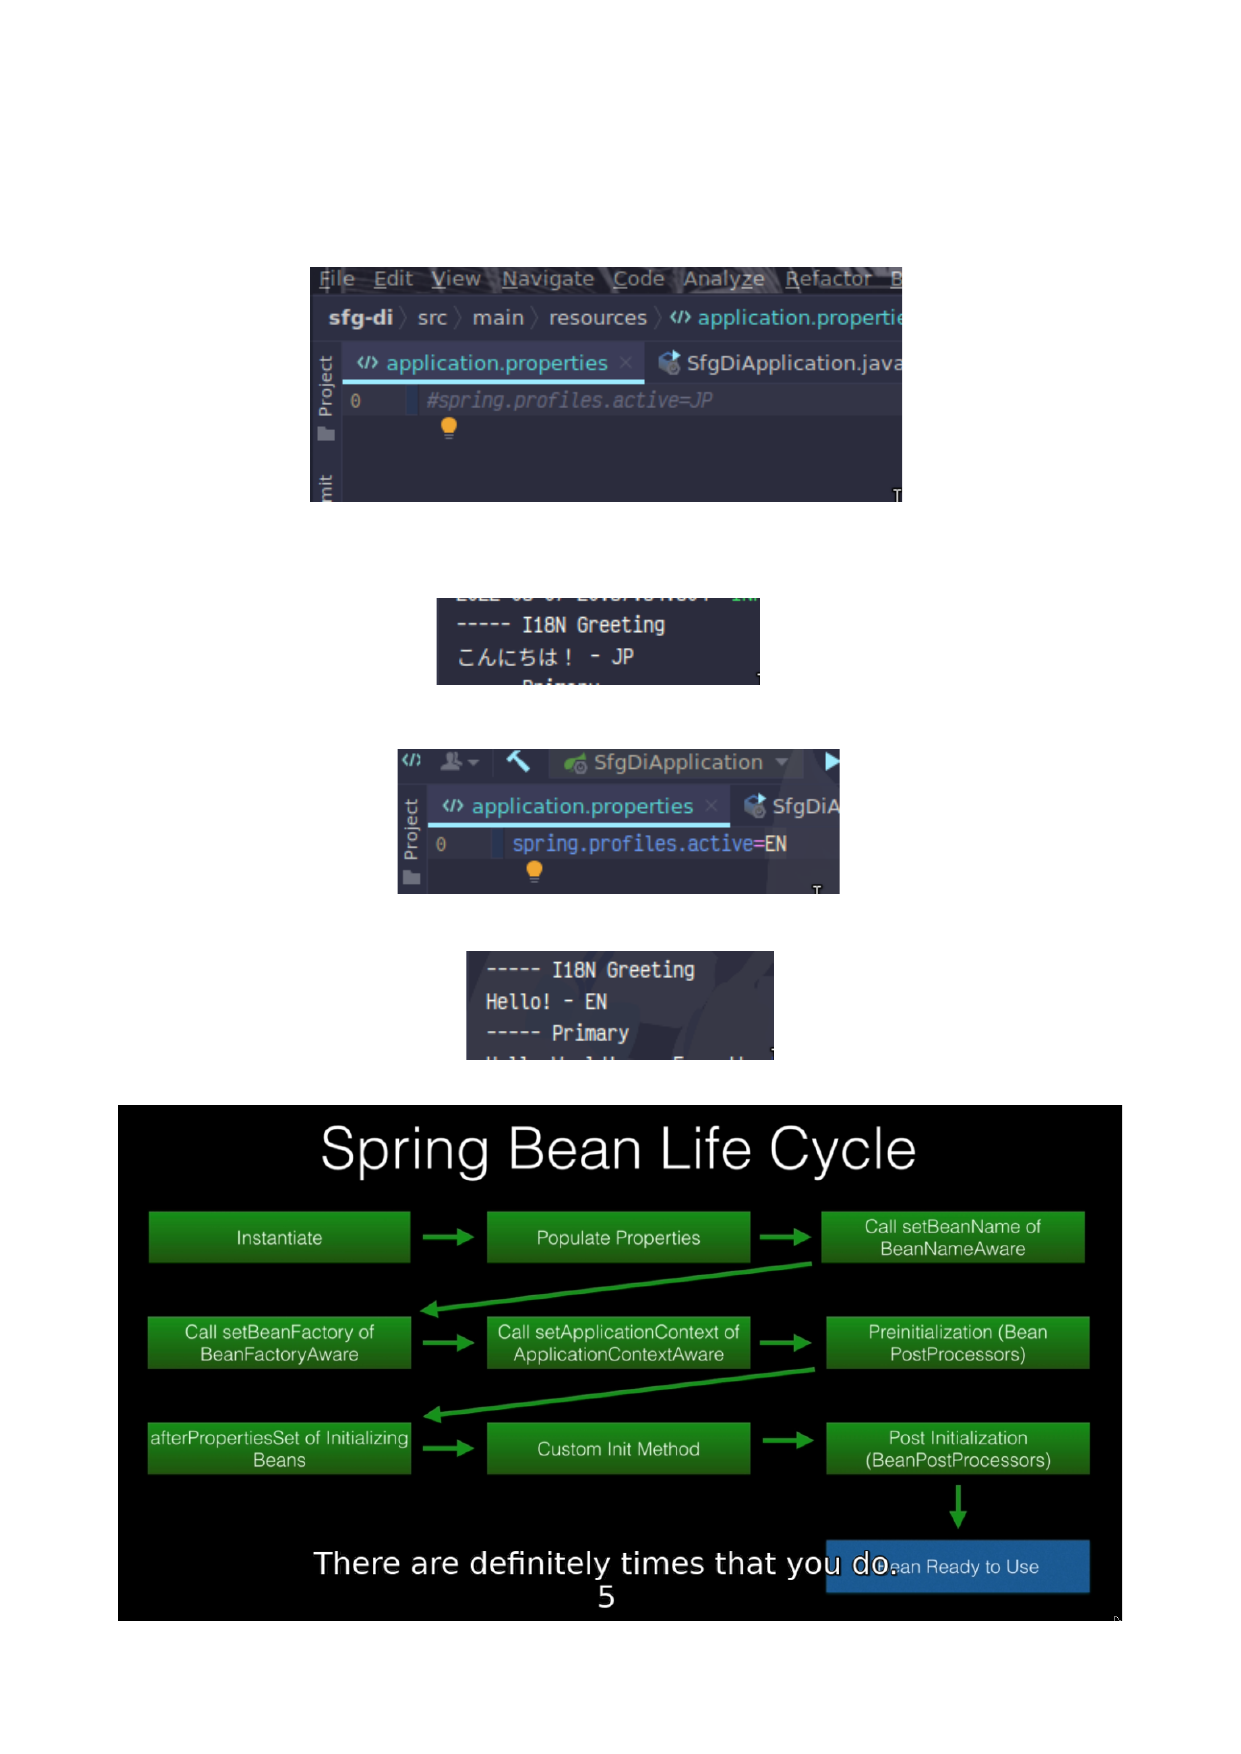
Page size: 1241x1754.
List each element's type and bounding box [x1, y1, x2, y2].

picture [310, 267, 903, 502]
picture [118, 1105, 1123, 1621]
picture [397, 749, 840, 894]
picture [436, 598, 760, 685]
picture [466, 951, 774, 1060]
